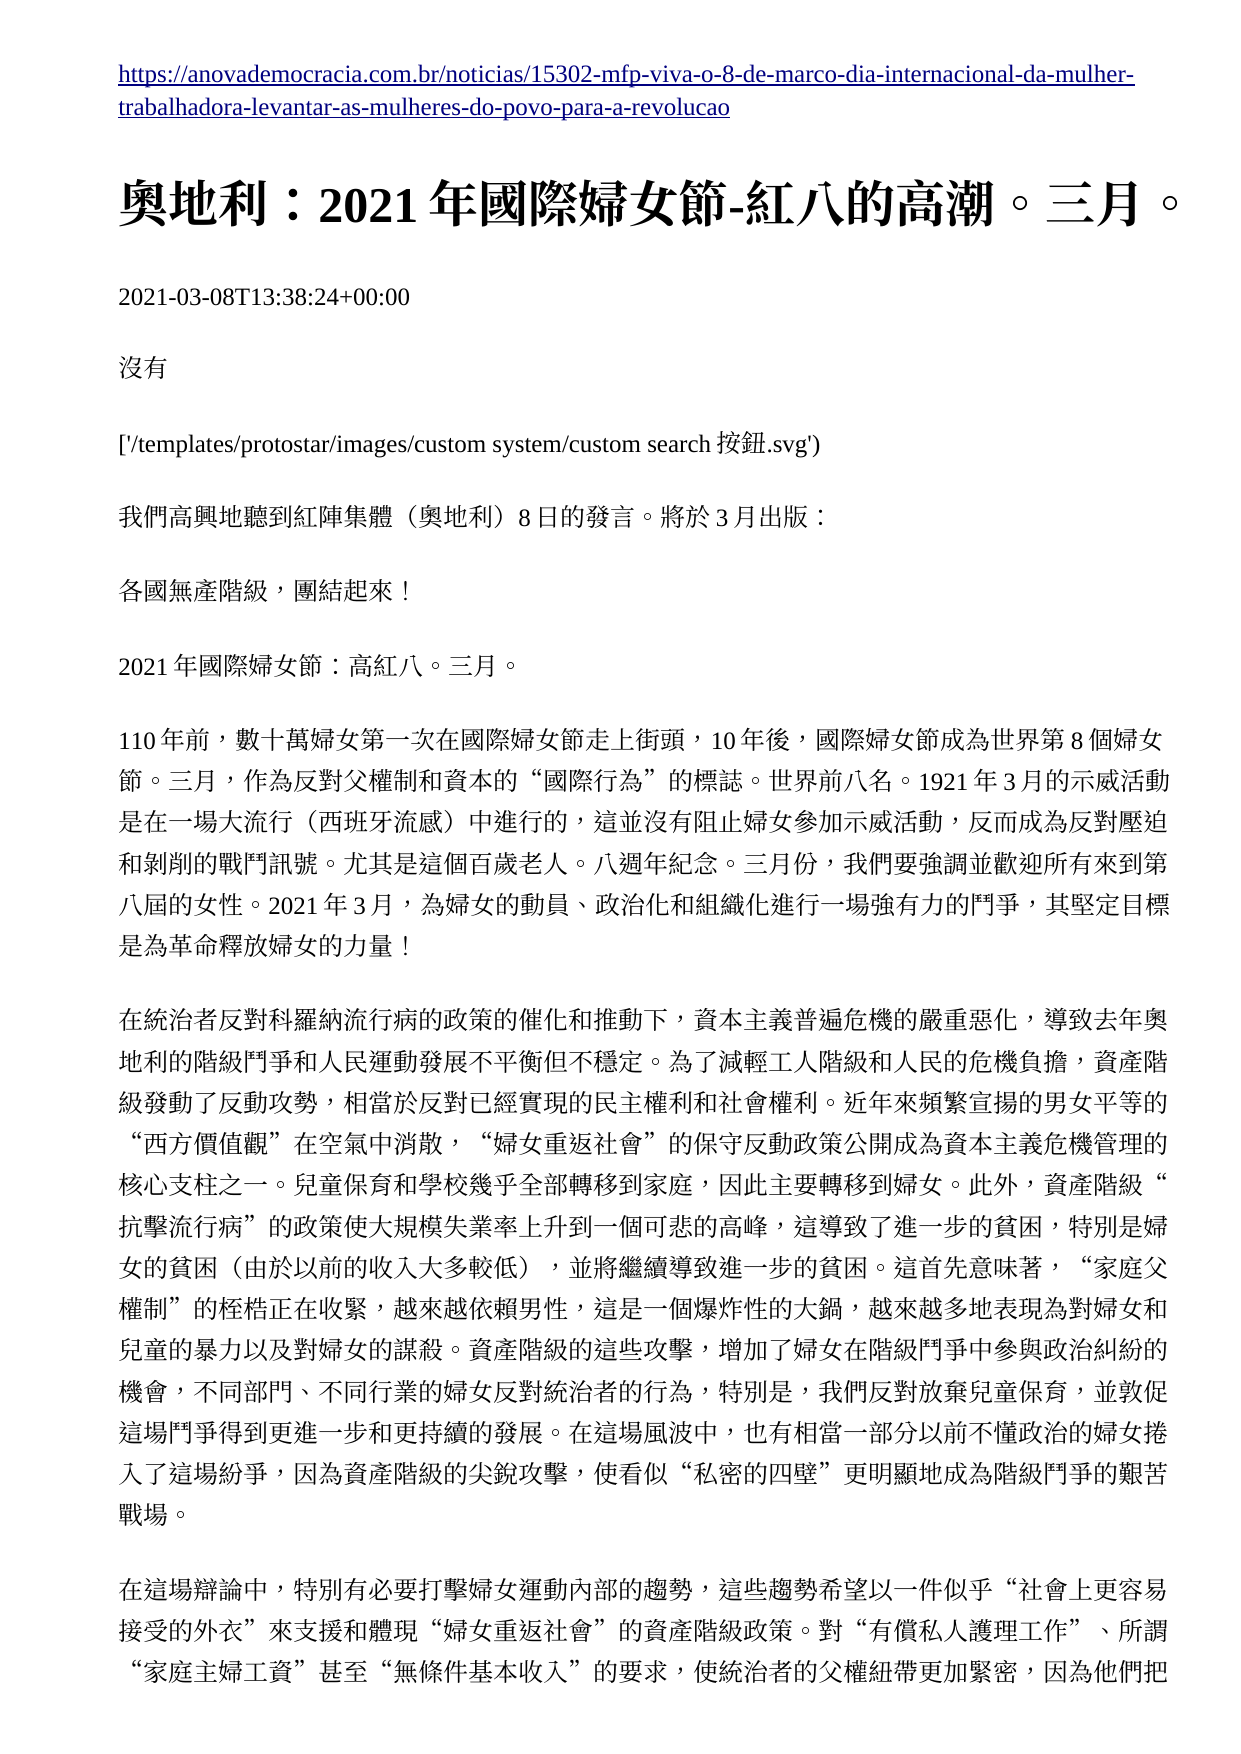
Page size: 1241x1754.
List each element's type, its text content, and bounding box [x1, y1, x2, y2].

text https://anovademocracia.com.br/noticias/15302-mfp-viva-o-8-de-marco-dia-internacional-da-mulher-trabalhadora-levantar-as-mulheres-do-povo-para-a-revolucao [118, 59, 1181, 121]
text 2021-03-08T13:38:24+00:00 沒有 ['/templates/protostar/images/custom system/custom search按鈕.svg') 我們高興地聽到紅陣集體（奧地利）8日的發言。將於3月出版： 各國無產階級，團結起來！ 2021年國際婦女節：高紅八。三月。 110年前，數十萬婦女第一次在國際婦女節走上街頭，10年後，國際婦女節成為世界第8個婦女節。三月，作為反對父權制和資本的“國際行為”的標誌。世界前八名。1921年3月的示威活動是在一場大流行（西班牙流感）中進行的，這並沒有阻止婦女參加示威活動，反而成為反對壓迫和剝削的戰鬥訊號。尤其是這個百歲老人。八週年紀念。三月份，我們要強調並歡迎所有來到第八屆的女性。2021年3月，為婦女的動員、政治化和組織化進行一場強有力的鬥爭，其堅定目標是為革命釋放婦女的力量！ 在統治者反對科羅納流行病的政策的催化和推動下，資本主義普遍危機的嚴重惡化，導致去年奧地利的階級鬥爭和人民運動發展不平衡但不穩定。為了減輕工人階級和人民的危機負擔，資產階級發動了反動攻勢，相當於反對已經實現的民主權利和社會權利。近年來頻繁宣揚的男女平等的“西方價值觀”在空氣中消散，“婦女重返社會”的保守反動政策公開成為資本主義危機管理的核心支柱之一。兒童保育和學校幾乎全部轉移到家庭，因此主要轉移到婦女。此外，資產階級“抗擊流行病”的政策使大規模失業率上升到一個可悲的高峰，這導致了進一步的貧困，特別是婦女的貧困（由於以前的收入大多較低），並將繼續導致進一步的貧困。這首先意味著，“家庭父權制”的桎梏正在收緊，越來越依賴男性，這是一個爆炸性的大鍋，越來越多地表現為對婦女和兒童的暴力以及對婦女的謀殺。資產階級的這些攻擊，增加了婦女在階級鬥爭中參與政治糾紛的機會，不同部門、不同行業的婦女反對統治者的行為，特別是，我們反對放棄兒童保育，並敦促這場鬥爭得到更進一步和更持續的發展。在這場風波中，也有相當一部分以前不懂政治的婦女捲入了這場紛爭，因為資產階級的尖銳攻擊，使看似“私密的四壁”更明顯地成為階級鬥爭的艱苦戰場。 在這場辯論中，特別有必要打擊婦女運動內部的趨勢，這些趨勢希望以一件似乎“社會上更容易接受的外衣”來支援和體現“婦女重返社會”的資產階級政策。對“有償私人護理工作”、所謂“家庭主婦工資”甚至“無條件基本收入”的要求，使統治者的父權紐帶更加緊密，因為他們把婦女更緊密地束縛在“自己的四壁”上，即“男人代表資產階級”。戰鬥和進步的婦女必須反對堅決反對社會退化和法西斯主義，反對發展公共和免費的照料和教育，這是婦女參與生產過程的先決條件，這不僅是過去，而且是今天主要的“工人階級集體行動的場所”。 將勞動劃分為“系統性”勞動和“非系統性”勞動，無非是在資本主義普遍危機大規模加劇的背景下，統治者為分化工人階級、動員婦女為自己的目的而進行的一場令人毛骨悚然、悖謬的博弈。從事所謂“護理工作”的婦女被批評為“危機救援者”，這是為了轉移人們對目前在工資和（私人）生殖工作中對婦女的雙重壓迫的注意力。特別是人民黨作為統治者的“反對黨”發揮著重要作用，試圖以“制度相關性”的論調，爭取婦女成為“拯救資本主義”的“強大力量”。一個特別危險的企圖欺騙和政治保守主義的婦女運動目前。在歷史上，這樣的伎倆並不少見，資產階級的各個派系都進行過。在這方面，革命和共產主義的力量也必須堅定地依靠和運用馬克思列寧主義毛澤東主義這一唯一的科學的無產階級思想，因為資本主義的再生產只是生產剝削的必要補充。在資產階級旗幟下動員婦女，必須反對工人和人民的獨立鬥爭道路。這意味著既要反對對工資、集體協議、養老金盜竊和勞動權利的攻擊，又要動員婦女參加社會主義革命，因為這是摧毀父權制和資本主義的唯一一貫途徑。 為了加強革命力量在婦女運動中的影響，必須建立獨立的婦女群眾組織，以加強婦女同群眾一起戰鬥、把婦女的關切和這一步驟系統化，反對資產階級進攻的強烈願望逐步政治化。反對推翻危機負擔的鬥爭必須具有特別重要的意義，因為引發對工人和人民的民主和社會權利的嚴厲攻擊的並不是科羅納流行病本身，而是一項為資本服務的政策的藉口，而不是其他任何一種政策對這一流行病的反應可能導致對廣大人民更深刻和更強烈的剝削和壓迫。在這種情況下，必須在基層運動中提出極端自由主義的要求，因為基層運動拒絕採取任何“對資本主義有害”的行動，其結果是廣大人民必須為一個完全崩潰的衛生系統付出代價。但是，通過更嚴厲的“零Covid”封鎖，達到所謂“左派”某些部分的偽自由主義“答案”，不僅是一種危險的幻覺，但也試圖推動“階級中立”的方式走出危機，並要求反女權主義的措施，如家庭教育和家庭照顧兒童和老人！尤其是婦女，對普遍存在的大規模失業、放棄托兒和上學或貧窮的政策不感興趣，對呼籲在科羅納問題上保持階級中立的盲目幻想也不感興趣。然而，危機的加深清楚地表明，迫切需要婦女的堅定團結，需要釋放婦女作為社會主義革命動力的力量。 將這一觀點和方向引入婦女運動的目的是介紹國際婦女節。而這正是激進分子和共產主義婦女在這8月8日應該尋找的。2021年3月，因為它不僅是110。國際婦女節紀念日，也是第100個。八週年紀念。三月。共產黨人克拉拉·澤特金在引進國際婦女節方面已經發揮了突出作用，也是在列寧和共產國際的領導下，決定在10年後的8日舉辦一年一度的婦女節。三月，這一天一直是女性奮鬥和力量的象徵。今天共產國際提到和堅持這一決定，必然意味著八大紅色。保衛和堅持前進，以對馬列主義、毛澤東主義真理和科學的堅定信念，把婦女運動發展成為一股強大的力量。尤其是為執行第八條而進行的不懈鬥爭。三月表明，為了促進各國婦女運動的發展，一個堅定而團結的“國際行動綱領”是多麼迫切和必要，它表達並將婦女的共同關切及其鬥爭轉化為行動。這一理論今天必須大力鼓勵所有好戰和有階級意識的婦女支援共產黨在世界一級的統一，支援建立一個新的無產階級國際組織。 [118, 249, 1181, 1689]
subtitle 奧地利：2021年國際婦女節-紅八的高潮。三月。 [118, 165, 1181, 237]
